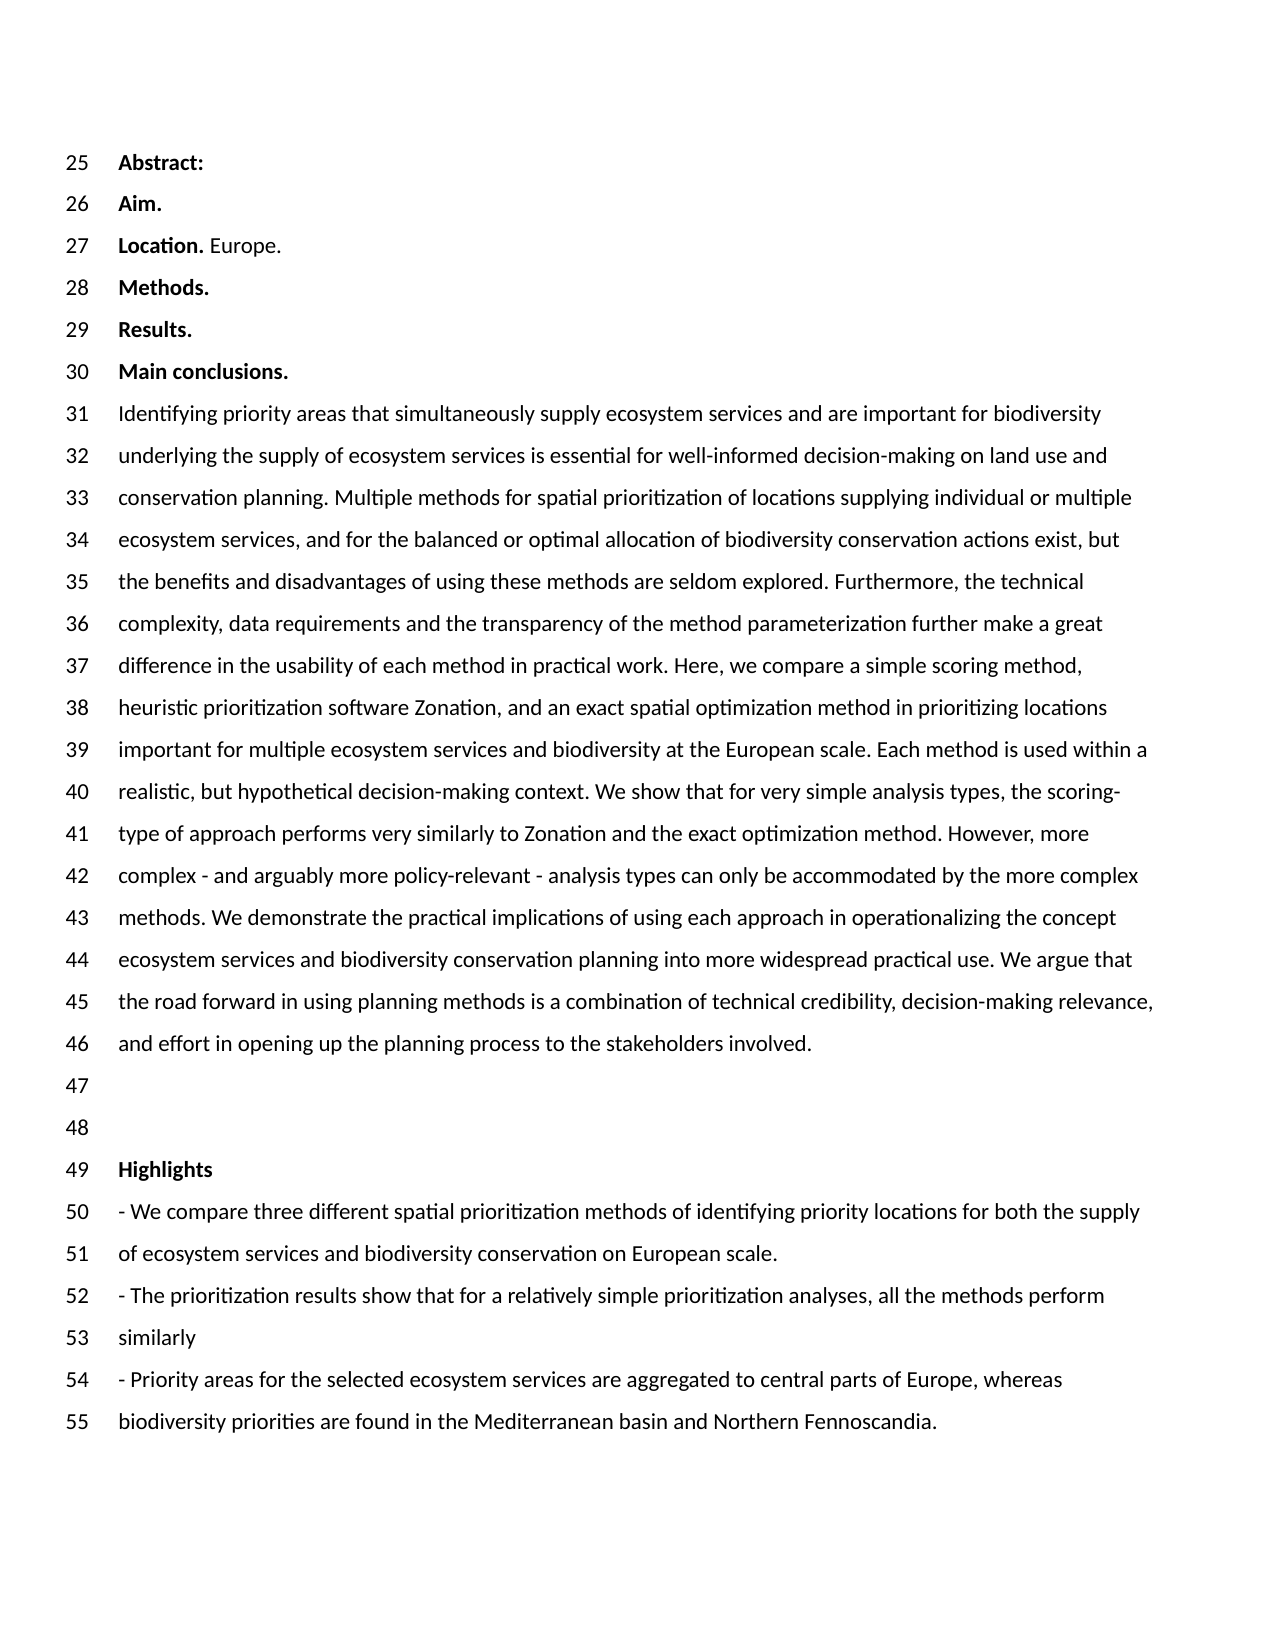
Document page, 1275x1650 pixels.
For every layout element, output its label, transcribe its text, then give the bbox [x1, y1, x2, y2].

text - The prioritization results show that for a relatively simple prioritization analyses, all the methods perform similarly [118, 1281, 1157, 1351]
text Abstract: [118, 148, 1157, 176]
text Methods. [118, 273, 1157, 302]
text Main conclusions. [118, 357, 1157, 386]
subtitle Highlights [118, 1155, 1157, 1183]
text Aim. [118, 189, 1157, 218]
text Identifying priority areas that simultaneously supply ecosystem services and are important for biodiversity underlying the supply of ecosystem services is essential for well-informed decision-making on land use and conservation planning. Multiple methods for spatial prioritization of locations supplying individual or multiple ecosystem services, and for the balanced or optimal allocation of biodiversity conservation actions exist, but the benefits and disadvantages of using these methods are seldom explored. Furthermore, the technical complexity, data requirements and the transparency of the method parameterization further make a great difference in the usability of each method in practical work. Here, we compare a simple scoring method, heuristic prioritization software Zonation, and an exact spatial optimization method in prioritizing locations important for multiple ecosystem services and biodiversity at the European scale. Each method is used within a realistic, but hypothetical decision-making context. We show that for very simple analysis types, the scoring-type of approach performs very similarly to Zonation and the exact optimization method. However, more complex - and arguably more policy-relevant - analysis types can only be accommodated by the more complex methods. We demonstrate the practical implications of using each approach in operationalizing the concept ecosystem services and biodiversity conservation planning into more widespread practical use. We argue that the road forward in using planning methods is a combination of technical credibility, decision-making relevance, and effort in opening up the planning process to the stakeholders involved. [118, 399, 1157, 1057]
text Results. [118, 316, 1157, 343]
text - We compare three different spatial prioritization methods of identifying priority locations for both the supply of ecosystem services and biodiversity conservation on European scale. [118, 1197, 1157, 1267]
text Location. Europe. [118, 232, 1157, 259]
text - Priority areas for the selected ecosystem services are aggregated to central parts of Europe, whereas biodiversity priorities are found in the Mediterranean basin and Northern Fennoscandia. [118, 1365, 1157, 1435]
